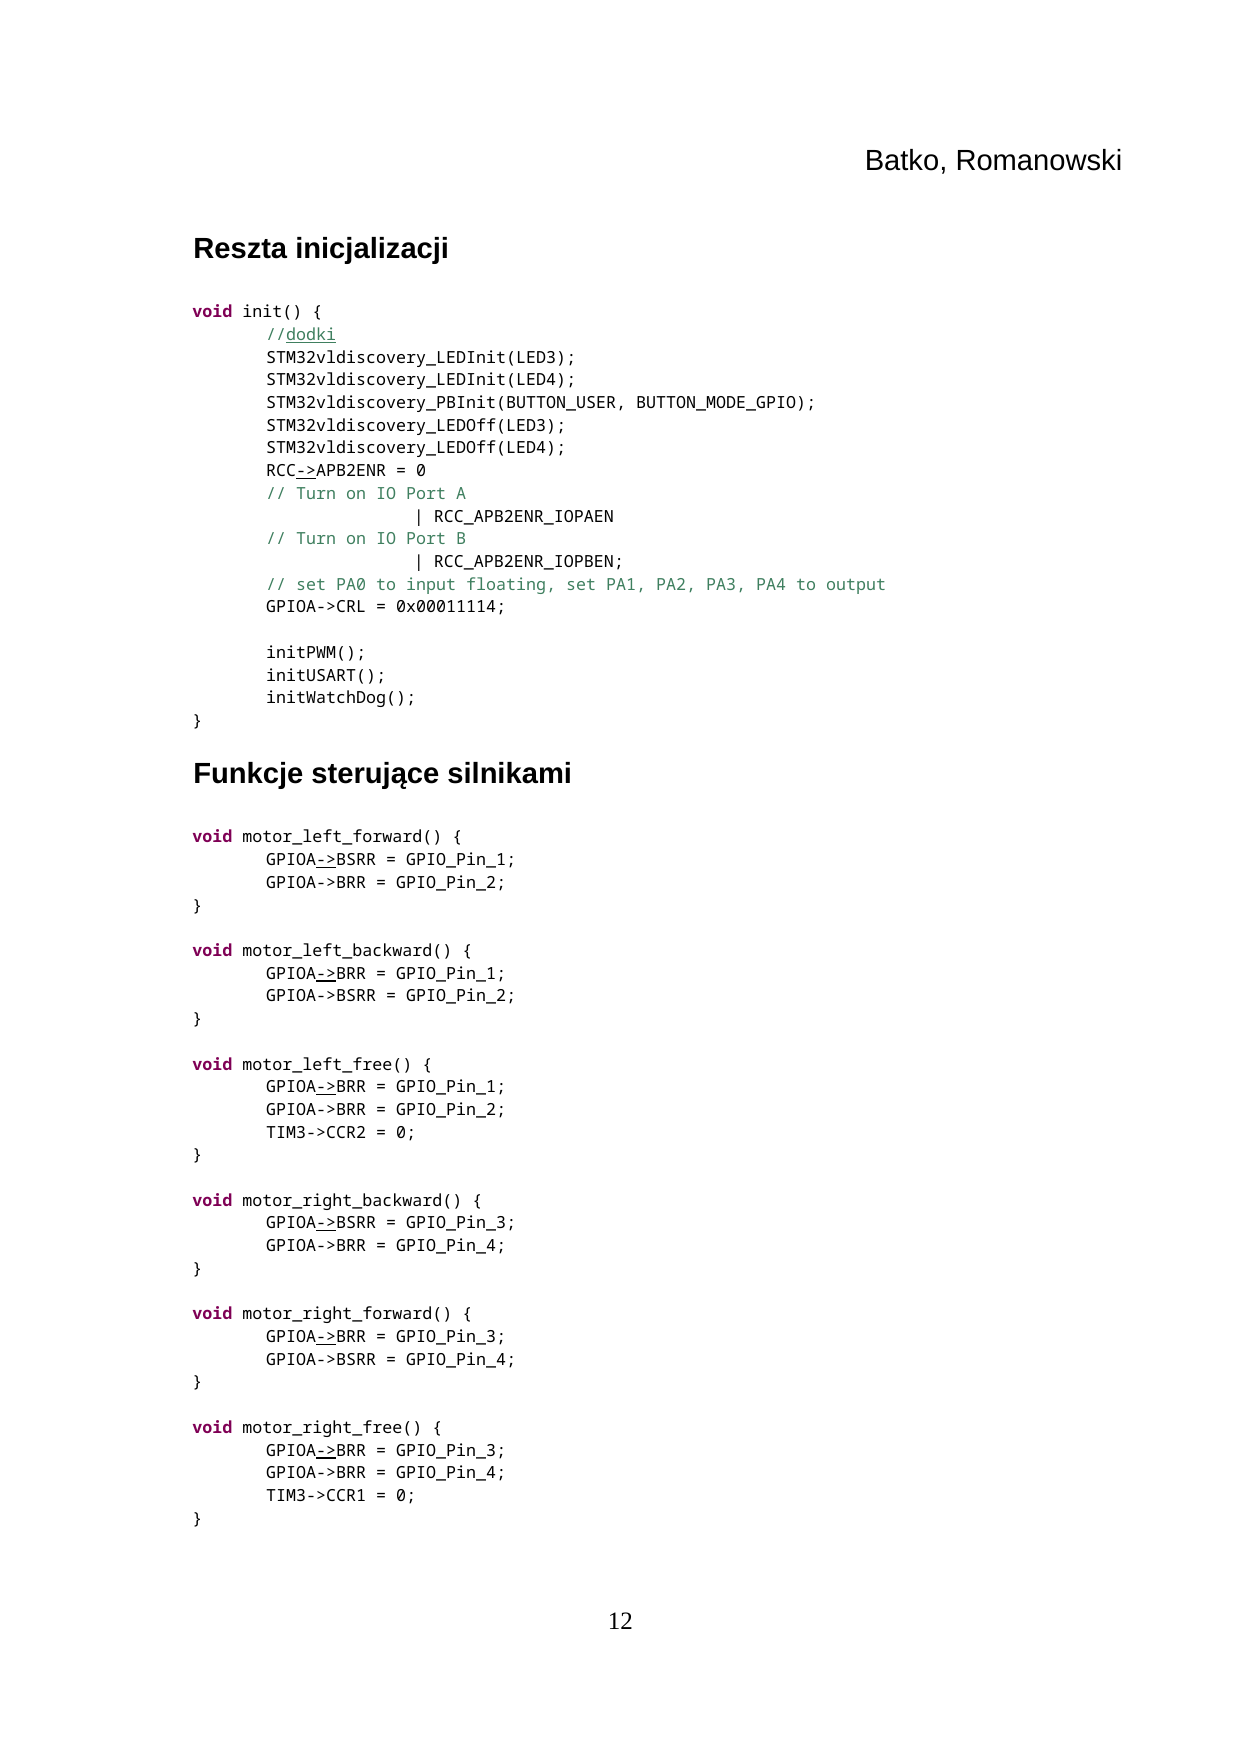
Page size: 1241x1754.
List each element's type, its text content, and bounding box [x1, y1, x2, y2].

text STM32vldiscovery_LEDOff(LED3); [118, 413, 1122, 436]
text void motor_left_forward() { [118, 825, 1122, 848]
subtitle Reszta inicjalizacji [118, 231, 1122, 265]
text //dodki [118, 323, 1122, 345]
text STM32vldiscovery_LEDOff(LED4); [118, 436, 1122, 459]
text TIM3->CCR1 = 0; [118, 1484, 1122, 1506]
text GPIOA->BRR = GPIO_Pin_1; [118, 961, 1122, 984]
text // Turn on IO Port A [118, 482, 1122, 504]
text } [118, 1506, 1122, 1529]
text GPIOA->BRR = GPIO_Pin_1; [118, 1075, 1122, 1098]
text void init() { [118, 300, 1122, 323]
text | RCC_APB2ENR_IOPAEN [118, 504, 1122, 527]
text void motor_right_free() { [118, 1416, 1122, 1438]
text GPIOA->BSRR = GPIO_Pin_3; [118, 1211, 1122, 1234]
text STM32vldiscovery_PBInit(BUTTON_USER, BUTTON_MODE_GPIO); [118, 391, 1122, 413]
text GPIOA->BSRR = GPIO_Pin_2; [118, 984, 1122, 1007]
text // set PA0 to input floating, set PA1, PA2, PA3, PA4 to output [118, 572, 1122, 595]
subtitle Funkcje sterujące silnikami [118, 756, 1122, 790]
text GPIOA->BRR = GPIO_Pin_2; [118, 871, 1122, 893]
text initPWM(); [118, 641, 1122, 663]
text GPIOA->BRR = GPIO_Pin_4; [118, 1234, 1122, 1257]
text GPIOA->BSRR = GPIO_Pin_4; [118, 1347, 1122, 1370]
text } [118, 893, 1122, 916]
text GPIOA->BRR = GPIO_Pin_2; [118, 1098, 1122, 1120]
text initWatchDog(); [118, 686, 1122, 709]
text | RCC_APB2ENR_IOPBEN; [118, 550, 1122, 572]
text } [118, 1370, 1122, 1393]
text void motor_left_free() { [118, 1052, 1122, 1075]
text GPIOA->BRR = GPIO_Pin_3; [118, 1438, 1122, 1461]
text GPIOA->BRR = GPIO_Pin_4; [118, 1461, 1122, 1484]
text void motor_right_forward() { [118, 1302, 1122, 1325]
text } [118, 1257, 1122, 1279]
text RCC->APB2ENR = 0 [118, 459, 1122, 482]
text void motor_left_backward() { [118, 939, 1122, 961]
text initUSART(); [118, 663, 1122, 686]
text GPIOA->BRR = GPIO_Pin_3; [118, 1325, 1122, 1347]
text STM32vldiscovery_LEDInit(LED3); [118, 345, 1122, 368]
text } [118, 1143, 1122, 1166]
text STM32vldiscovery_LEDInit(LED4); [118, 368, 1122, 391]
text void motor_right_backward() { [118, 1188, 1122, 1211]
text } [118, 1007, 1122, 1029]
text GPIOA->CRL = 0x00011114; [118, 595, 1122, 618]
text } [118, 709, 1122, 731]
text TIM3->CCR2 = 0; [118, 1120, 1122, 1143]
text GPIOA->BSRR = GPIO_Pin_1; [118, 848, 1122, 871]
text // Turn on IO Port B [118, 527, 1122, 550]
